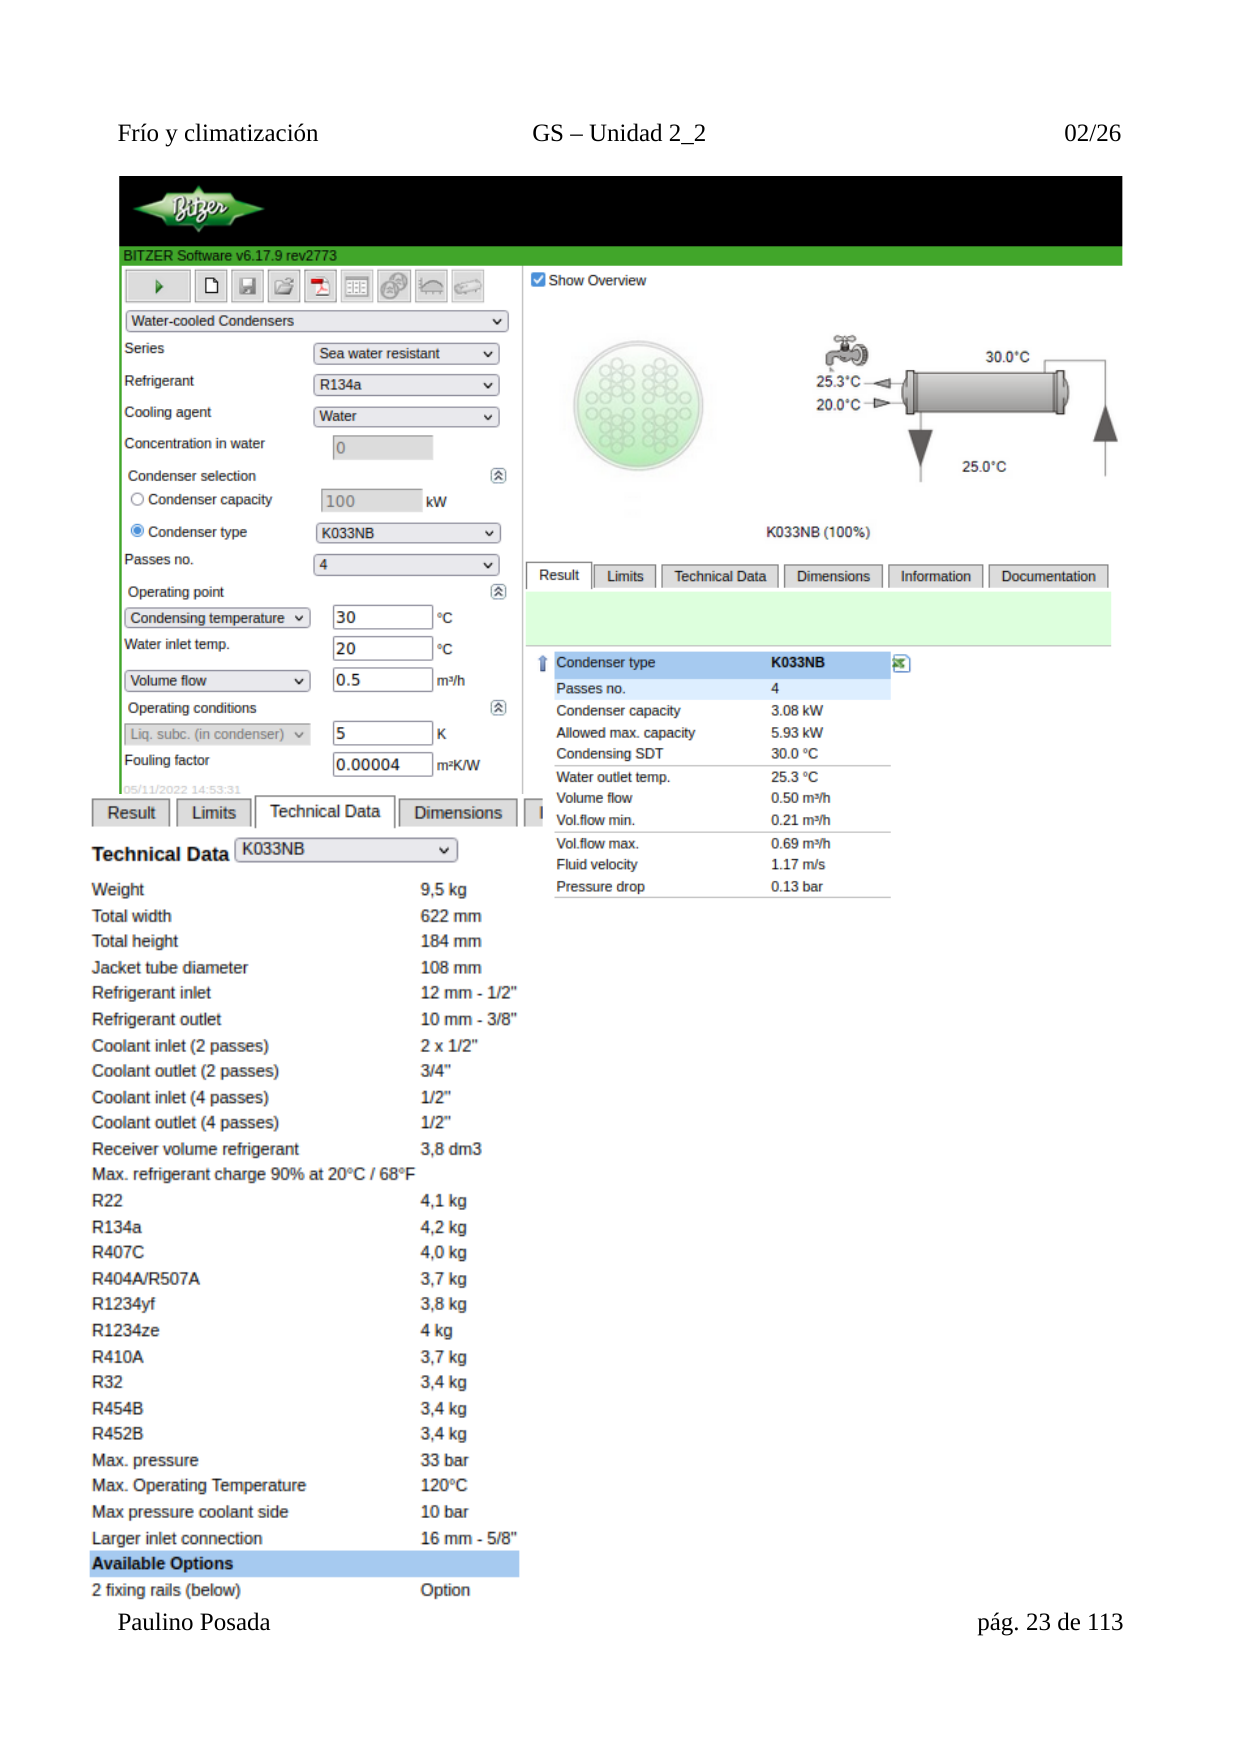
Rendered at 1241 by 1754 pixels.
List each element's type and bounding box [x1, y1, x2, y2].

picture [89, 176, 1123, 1604]
